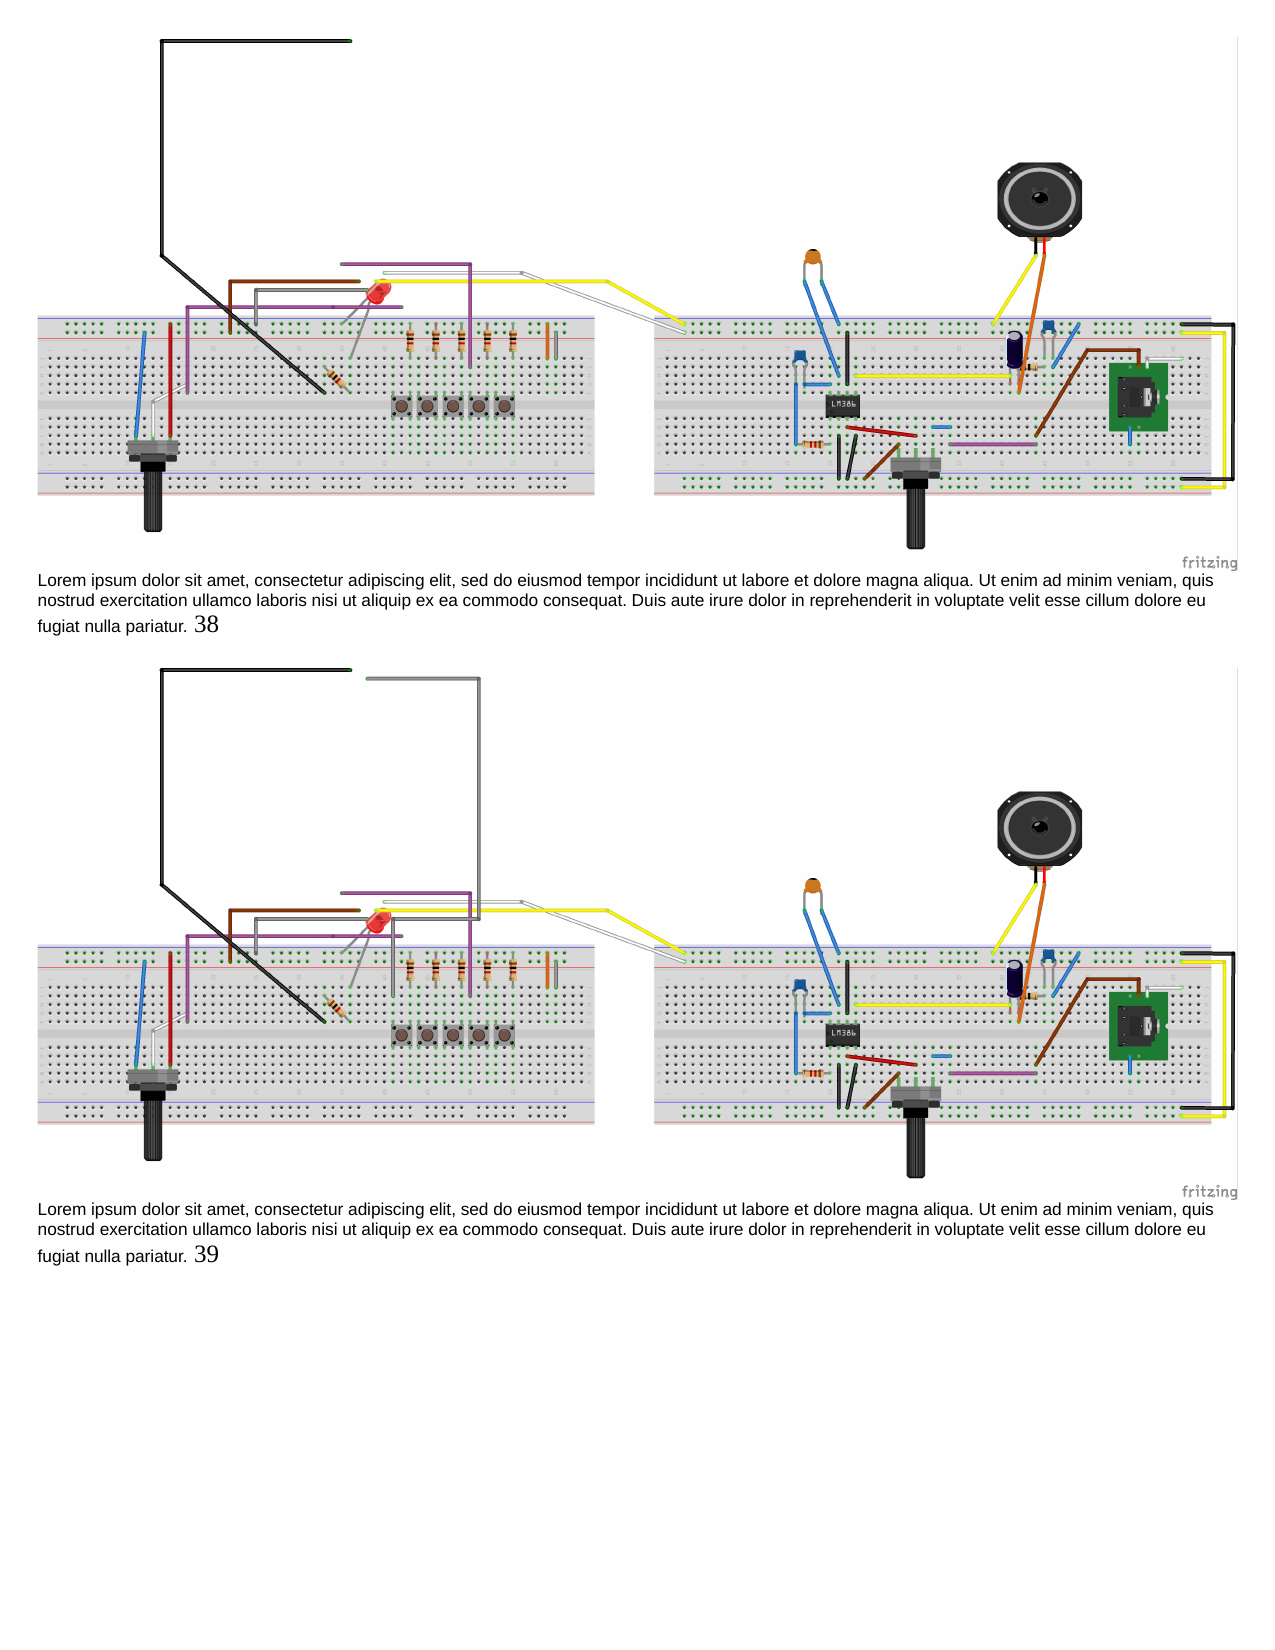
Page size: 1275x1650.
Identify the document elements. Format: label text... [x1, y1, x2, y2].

picture [37, 37, 1238, 571]
text Lorem ipsum dolor sit amet, consectetur adipiscing elit, sed do eiusmod tempor incididunt ut labore et dolore magna aliqua. Ut enim ad minim veniam, quis nostrud exercitation ullamco laboris nisi ut aliquip ex ea commodo consequat. Duis aute irure dolor in reprehenderit in voluptate velit esse cillum dolore eu fugiat nulla pariatur. 38 [37, 571, 1237, 638]
text Lorem ipsum dolor sit amet, consectetur adipiscing elit, sed do eiusmod tempor incididunt ut labore et dolore magna aliqua. Ut enim ad minim veniam, quis nostrud exercitation ullamco laboris nisi ut aliquip ex ea commodo consequat. Duis aute irure dolor in reprehenderit in voluptate velit esse cillum dolore eu fugiat nulla pariatur. 39 [37, 1200, 1237, 1268]
picture [37, 667, 1238, 1200]
